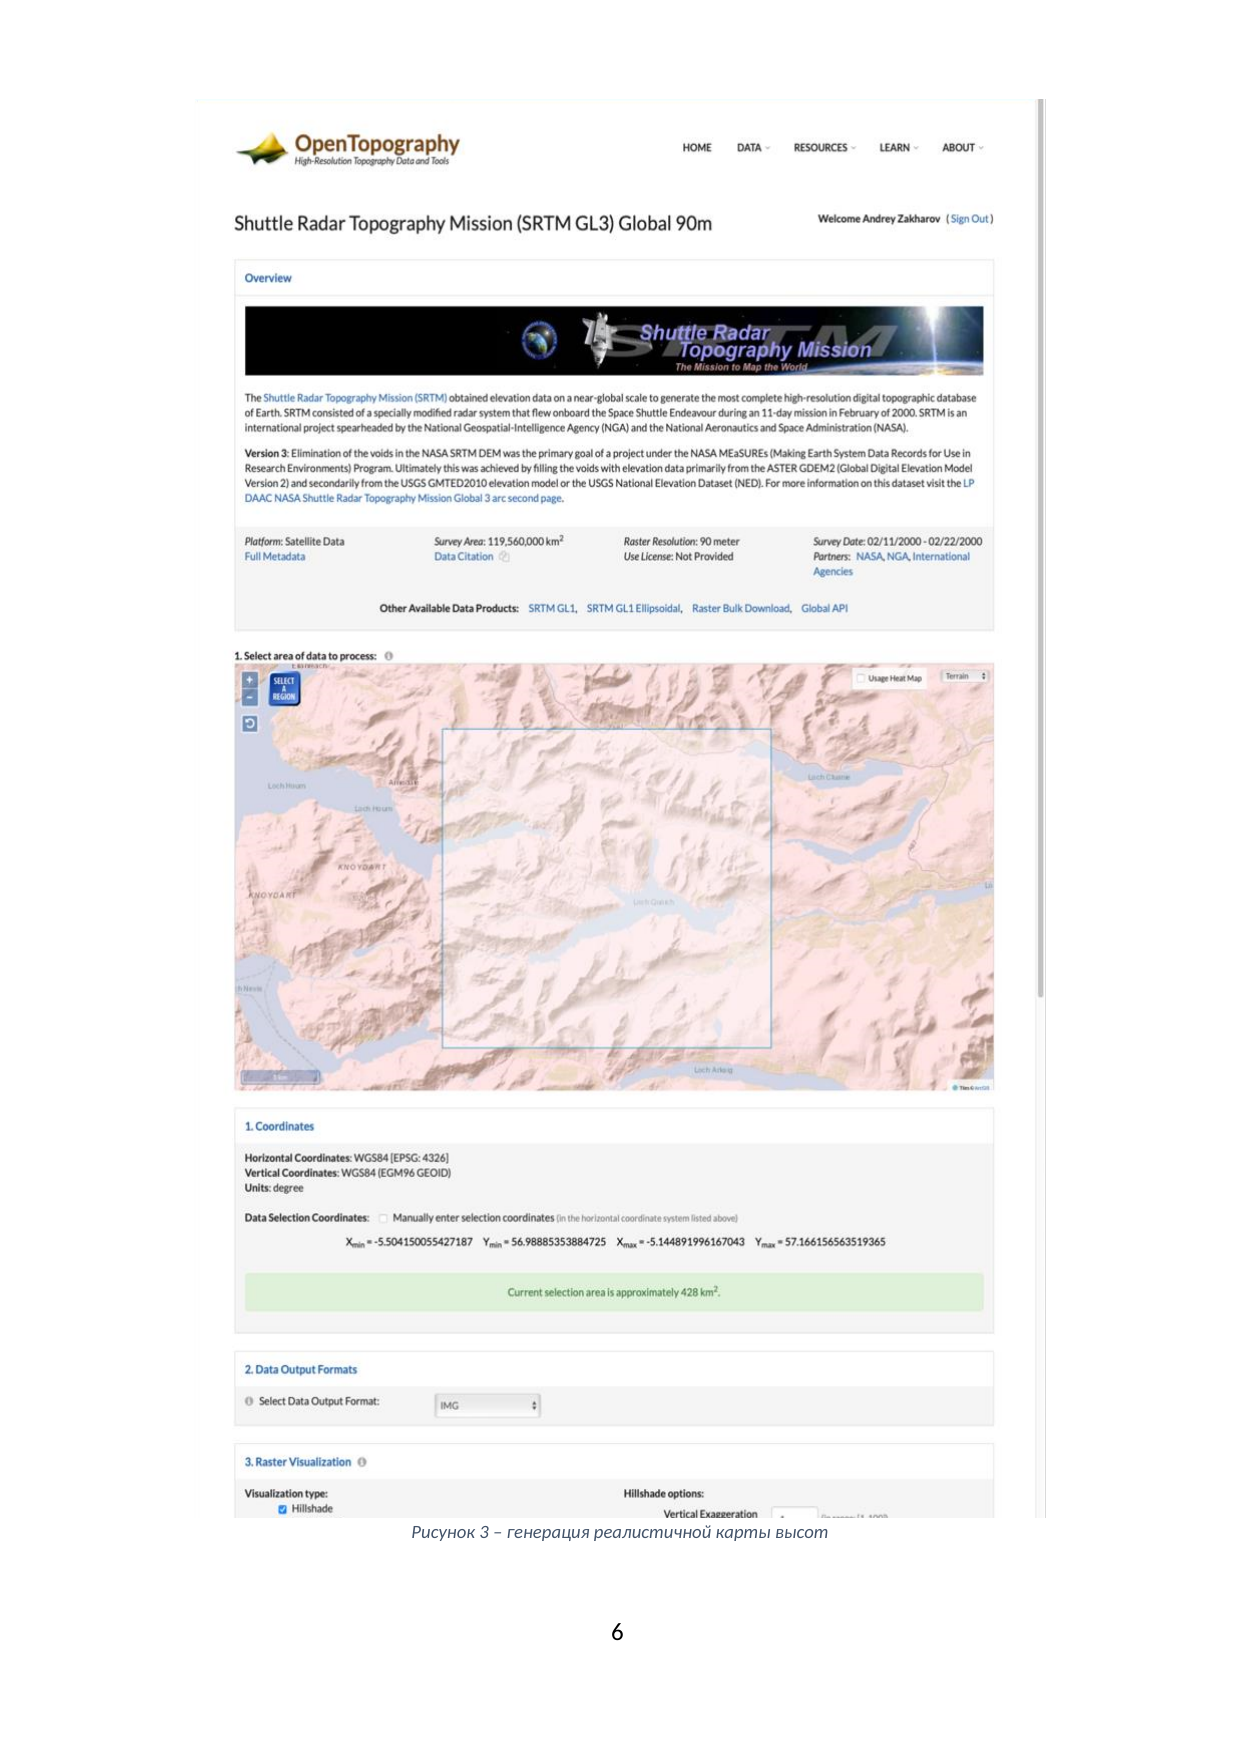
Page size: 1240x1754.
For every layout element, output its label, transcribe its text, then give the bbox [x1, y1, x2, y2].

text Рисунок 3 – генерация реалистичной карты высот [411, 1520, 1118, 1543]
